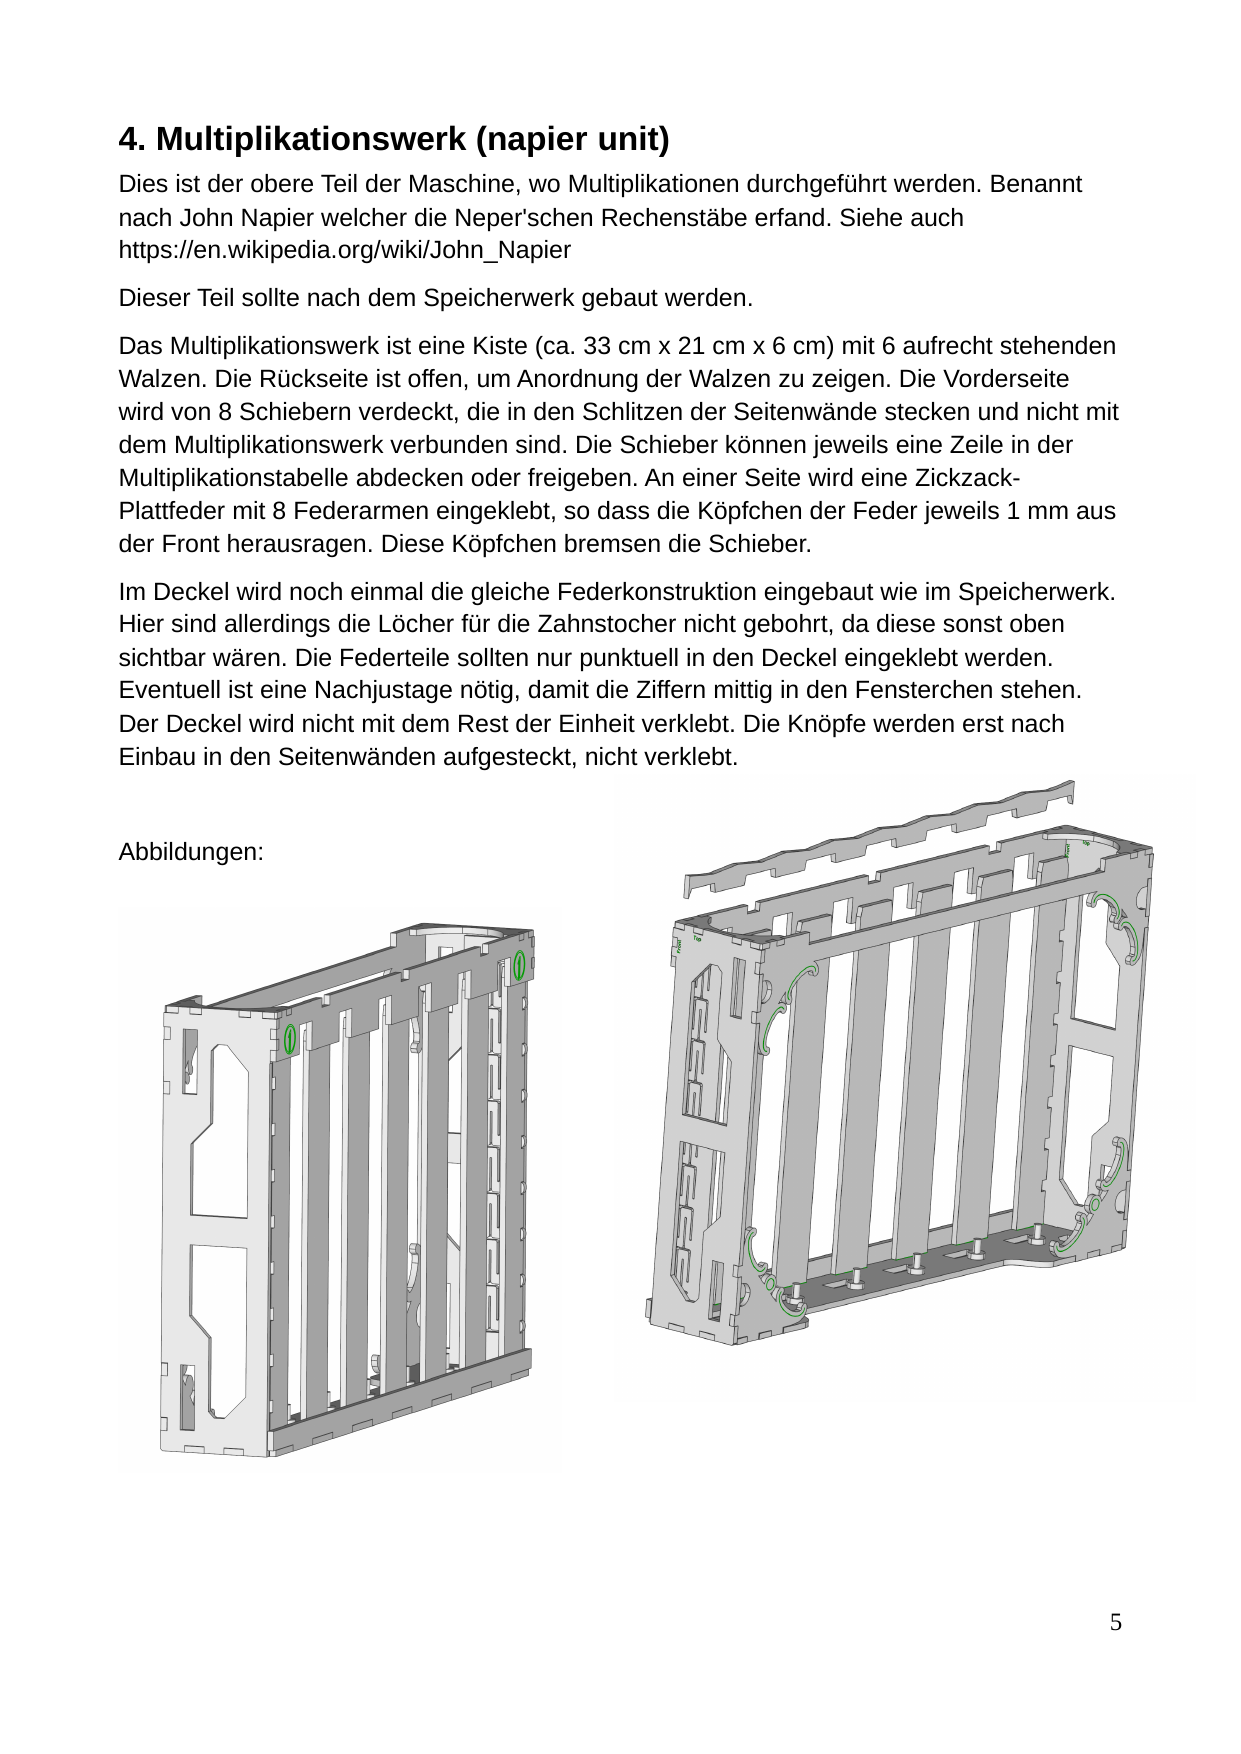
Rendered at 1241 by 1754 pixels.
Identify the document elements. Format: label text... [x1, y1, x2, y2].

text Das Multiplikationswerk ist eine Kiste (ca. 33 cm x 21 cm x 6 cm) mit 6 aufrecht stehenden Walzen. Die Rückseite ist offen, um Anordnung der Walzen zu zeigen. Die Vorderseite wird von 8 Schiebern verdeckt, die in den Schlitzen der Seitenwände stecken und nicht mit dem Multiplikationswerk verbunden sind. Die Schieber können jeweils eine Zeile in der Multiplikationstabelle abdecken oder freigeben. An einer Seite wird eine Zickzack- Plattfeder mit 8 Federarmen eingeklebt, so dass die Köpfchen der Feder jeweils 1 mm aus der Front herausragen. Diese Köpfchen bremsen die Schieber. [118, 331, 1122, 558]
picture [117, 907, 562, 1473]
text Im Deckel wird noch einmal die gleiche Federkonstruktion eingebaut wie im Speicherwerk. Hier sind allerdings die Löcher für die Zahnstocher nicht gebohrt, da diese sonst oben sichtbar wären. Die Federteile sollten nur punktuell in den Deckel eingeklebt werden. Eventuell ist eine Nachjustage nötig, damit die Ziffern mittig in den Fensterchen stehen. Der Deckel wird nicht mit dem Rest der Einheit verklebt. Die Knöpfe werden erst nach Einbau in den Seitenwänden aufgesteckt, nicht verklebt. [118, 576, 1122, 770]
text Abbildungen: [118, 837, 613, 866]
picture [613, 774, 1197, 1402]
subtitle 4. Multiplikationswerk (napier unit) [118, 118, 1122, 157]
text Dieser Teil sollte nach dem Speicherwerk gebaut werden. [118, 283, 1122, 312]
text Dies ist der obere Teil der Maschine, wo Multiplikationen durchgeführt werden. Benannt nach John Napier welcher die Neper'schen Rechenstäbe erfand. Siehe auch https://en.wikipedia.org/wiki/John_Napier [118, 169, 1122, 264]
